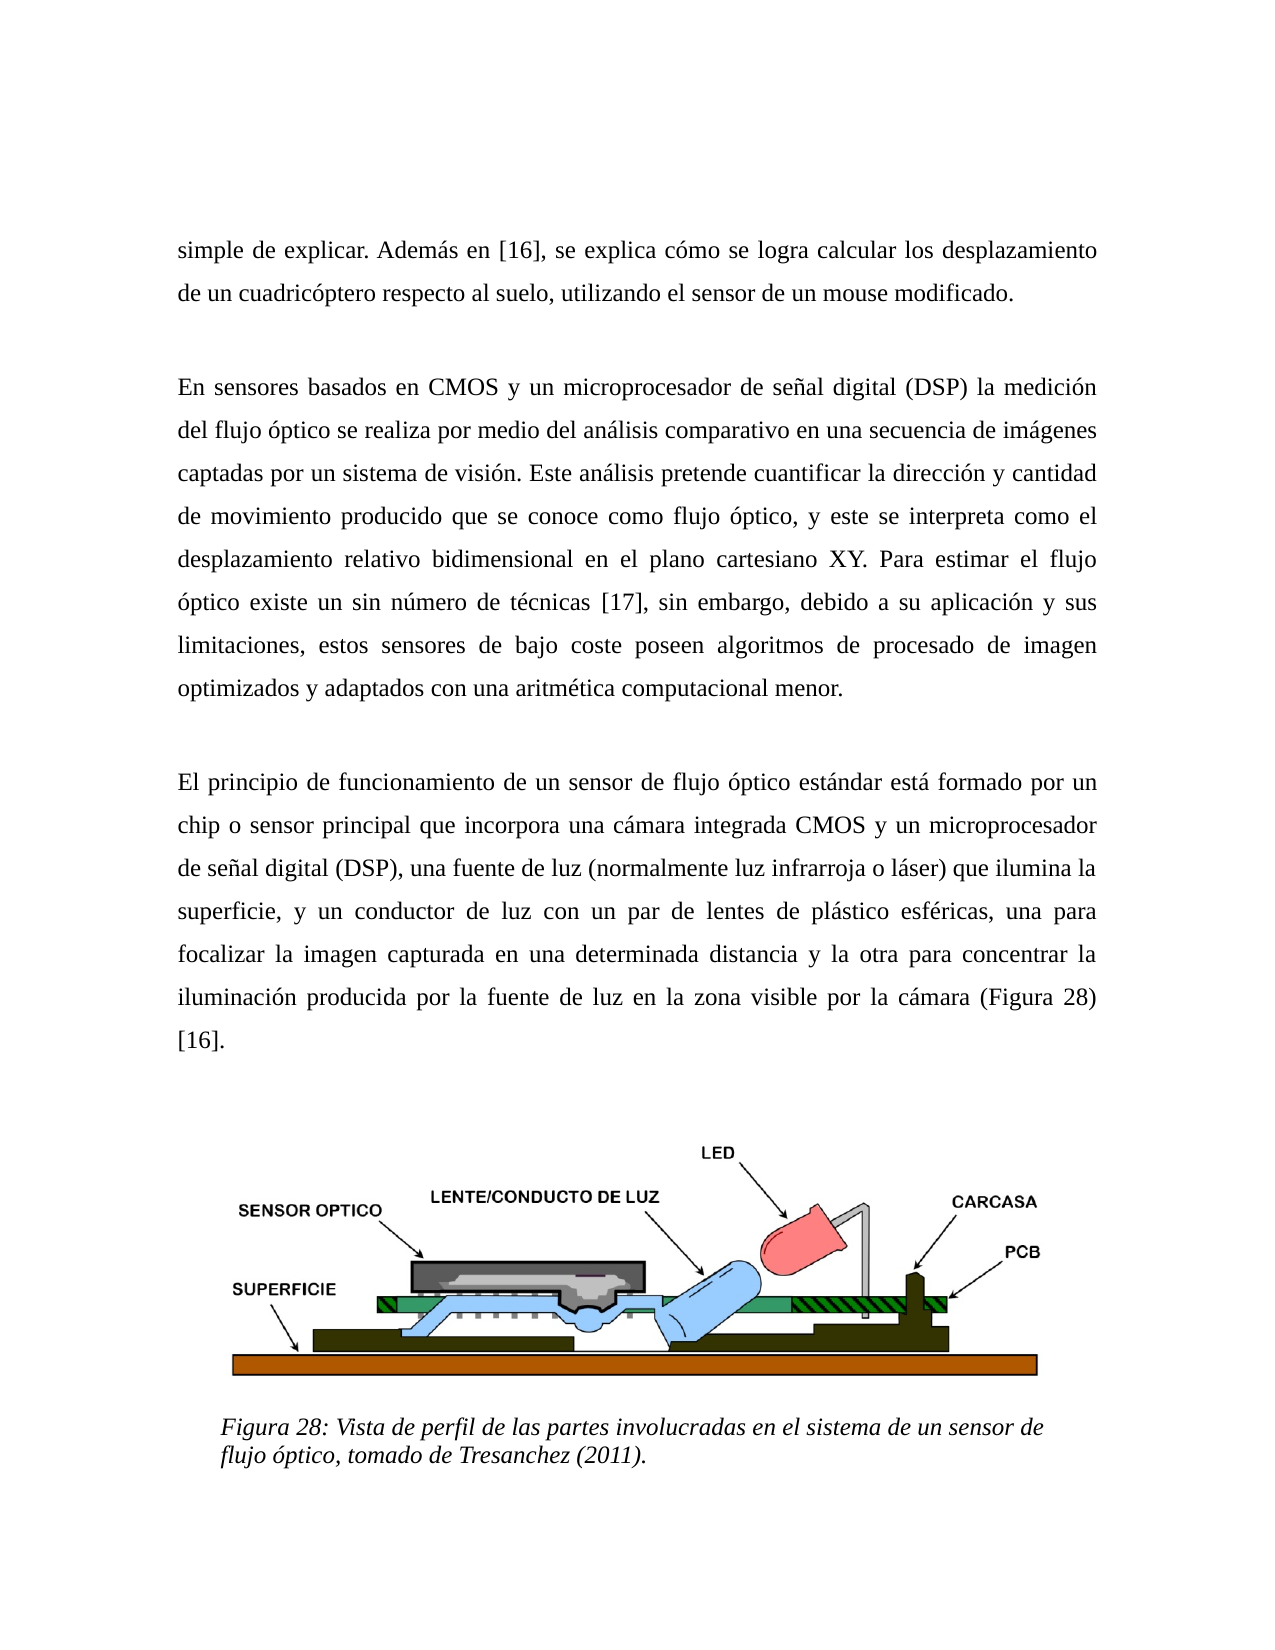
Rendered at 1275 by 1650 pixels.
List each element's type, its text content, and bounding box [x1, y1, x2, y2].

text El principio de funcionamiento de un sensor de flujo óptico estándar está formado por un chip o sensor principal que incorpora una cámara integrada CMOS y un microprocesador de señal digital (DSP), una fuente de luz (normalmente luz infrarroja o láser) que ilumina la superficie, y un conductor de luz con un par de lentes de plástico esféricas, una para focalizar la imagen capturada en una determinada distancia y la otra para concentrar la iluminación producida por la fuente de luz en la zona visible por la cámara (Figura 28) [16]. [177, 767, 1098, 1054]
text Figura 28: Vista de perfil de las partes involucradas en el sistema de un sensor de flujo óptico, tomado de Tresanchez (2011). [220, 1407, 1055, 1469]
text simple de explicar. Además en [16], se explica cómo se logra calcular los desplazamiento de un cuadricóptero respecto al suelo, utilizando el sensor de un mouse modificado. [177, 235, 1098, 307]
picture [220, 1131, 1055, 1407]
text En sensores basados en CMOS y un microprocesador de señal digital (DSP) la medición del flujo óptico se realiza por medio del análisis comparativo en una secuencia de imágenes captadas por un sistema de visión. Este análisis pretende cuantificar la dirección y cantidad de movimiento producido que se conoce como flujo óptico, y este se interpreta como el desplazamiento relativo bidimensional en el plano cartesiano XY. Para estimar el flujo óptico existe un sin número de técnicas [17], sin embargo, debido a su aplicación y sus limitaciones, estos sensores de bajo coste poseen algoritmos de procesado de imagen optimizados y adaptados con una aritmética computacional menor. [177, 372, 1098, 702]
